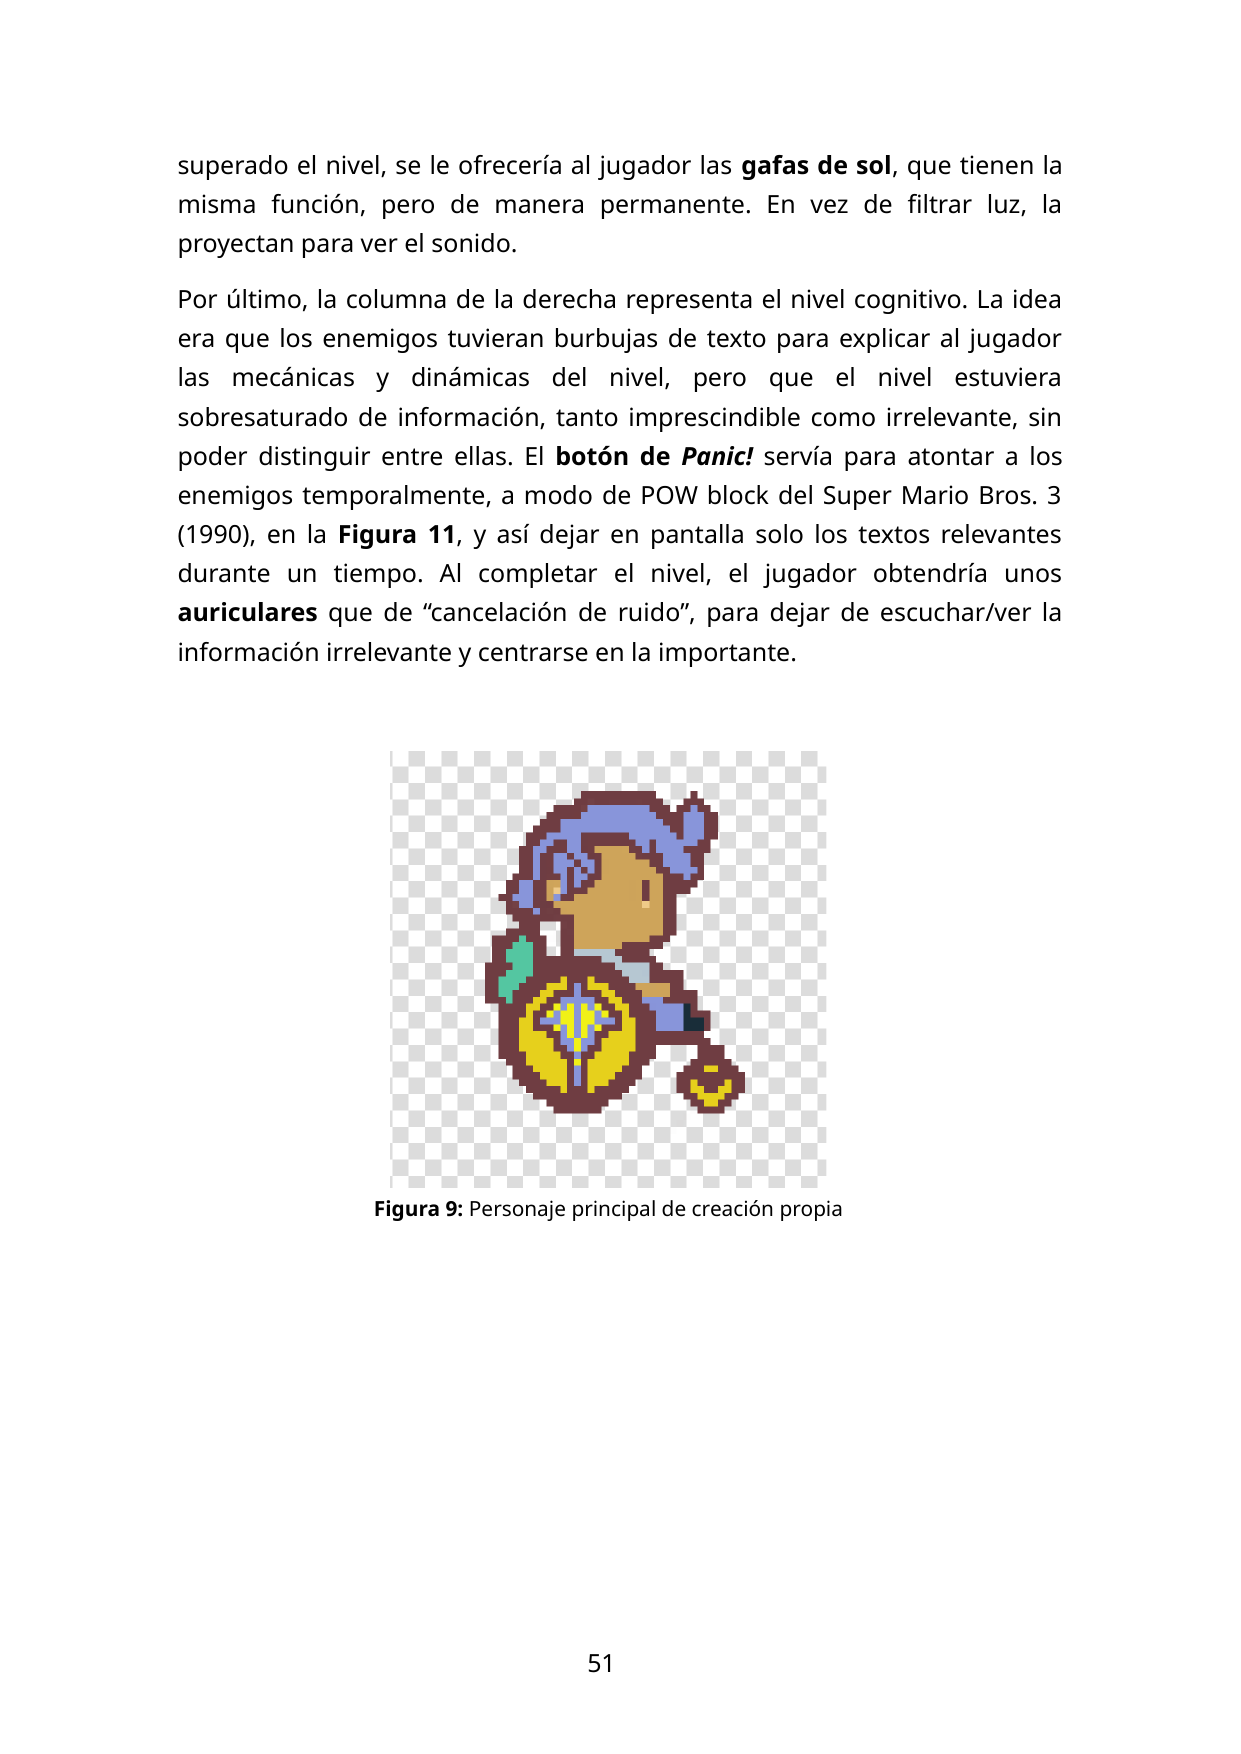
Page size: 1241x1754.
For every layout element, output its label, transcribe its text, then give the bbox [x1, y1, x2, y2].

picture [390, 751, 827, 1188]
text Por último, la columna de la derecha representa el nivel cognitivo. La idea era que los enemigos tuvieran burbujas de texto para explicar al jugador las mecánicas y dinámicas del nivel, pero que el nivel estuviera sobresaturado de información, tanto imprescindible como irrelevante, sin poder distinguir entre ellas. El botón de Panic! servía para atontar a los enemigos temporalmente, a modo de POW block del Super Mario Bros. 3 (1990), en la Figura 11, y así dejar en pantalla solo los textos relevantes durante un tiempo. Al completar el nivel, el jugador obtendría unos auriculares que de “cancelación de ruido”, para dejar de escuchar/ver la información irrelevante y centrarse en la importante. [177, 282, 1063, 668]
table_header [166, 746, 1051, 1194]
table_cell Figura 9: Personaje principal de creación propia [166, 1194, 1051, 1222]
text superado el nivel, se le ofrecería al jugador las gafas de sol, que tienen la misma función, pero de manera permanente. En vez de filtrar luz, la proyectan para ver el sonido. [177, 148, 1063, 260]
